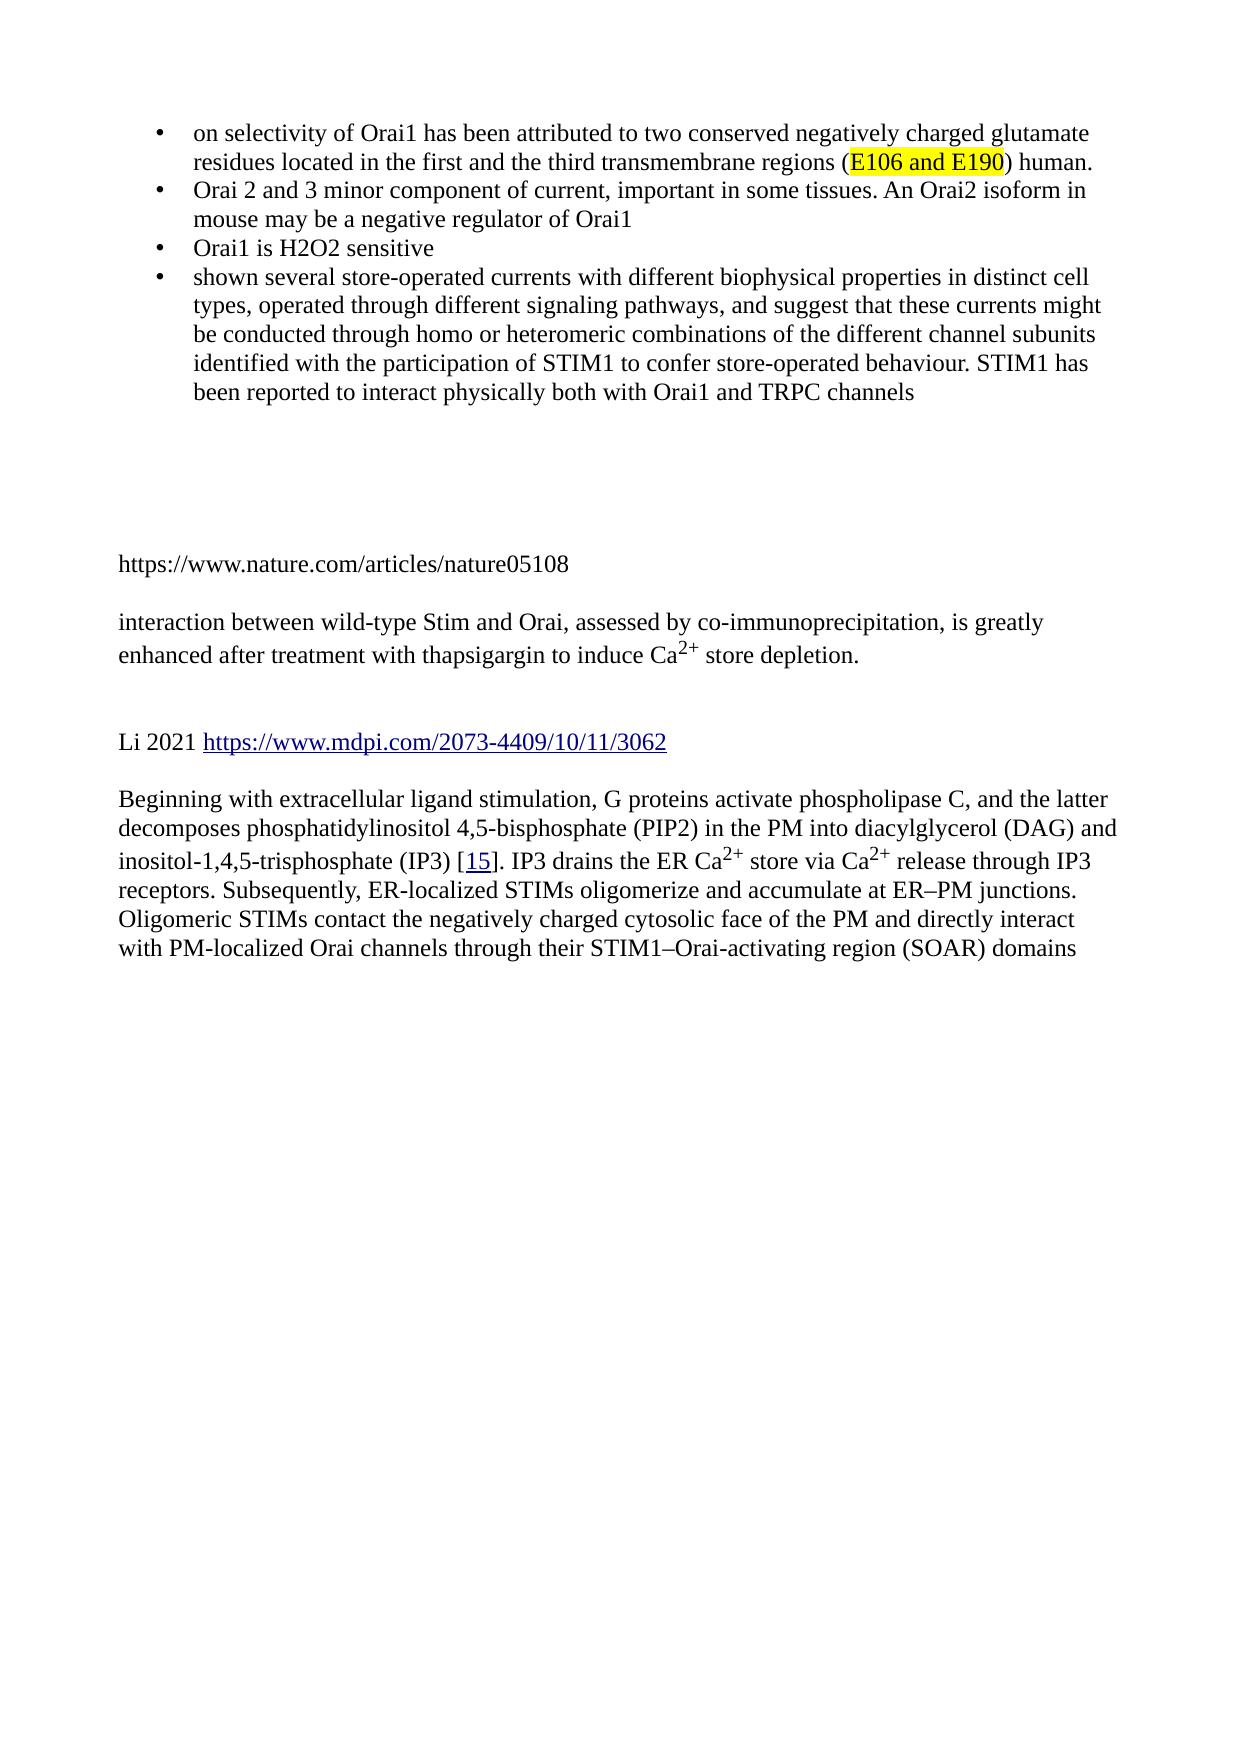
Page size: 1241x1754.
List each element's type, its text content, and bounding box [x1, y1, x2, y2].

list Orai 2 and 3 minor component of current, important in some tissues. An Orai2 isoform in mouse may be a negative regulator of Orai1 [156, 176, 1122, 233]
list Orai1 is H2O2 sensitive [156, 233, 1122, 262]
text Li 2021 https://www.mdpi.com/2073-4409/10/11/3062 [118, 727, 1122, 755]
list on selectivity of Orai1 has been attributed to two conserved negatively charged glutamate residues located in the first and the third transmembrane regions (E106 and E190) human. [156, 118, 1122, 176]
list shown several store-operated currents with different biophysical properties in distinct cell types, operated through different signaling pathways, and suggest that these currents might be conducted through homo or heteromeric combinations of the different channel subunits identified with the participation of STIM1 to confer store-operated behaviour. STIM1 has been reported to interact physically both with Orai1 and TRPC channels [156, 262, 1122, 406]
text Beginning with extracellular ligand stimulation, G proteins activate phospholipase C, and the latter decomposes phosphatidylinositol 4,5-bisphosphate (PIP2) in the PM into diacylglycerol (DAG) and inositol-1,4,5-trisphosphate (IP3) [15]. IP3 drains the ER Ca2+ store via Ca2+ release through IP3 receptors. Subsequently, ER-localized STIMs oligomerize and accumulate at ER–PM junctions. Oligomeric STIMs contact the negatively charged cytosolic face of the PM and directly interact with PM-localized Orai channels through their STIM1–Orai-activating region (SOAR) domains [118, 784, 1122, 961]
text https://www.nature.com/articles/nature05108 [118, 549, 1122, 578]
text interaction between wild-type Stim and Orai, assessed by co-immunoprecipitation, is greatly enhanced after treatment with thapsigargin to induce Ca2+ store depletion. [118, 607, 1122, 669]
